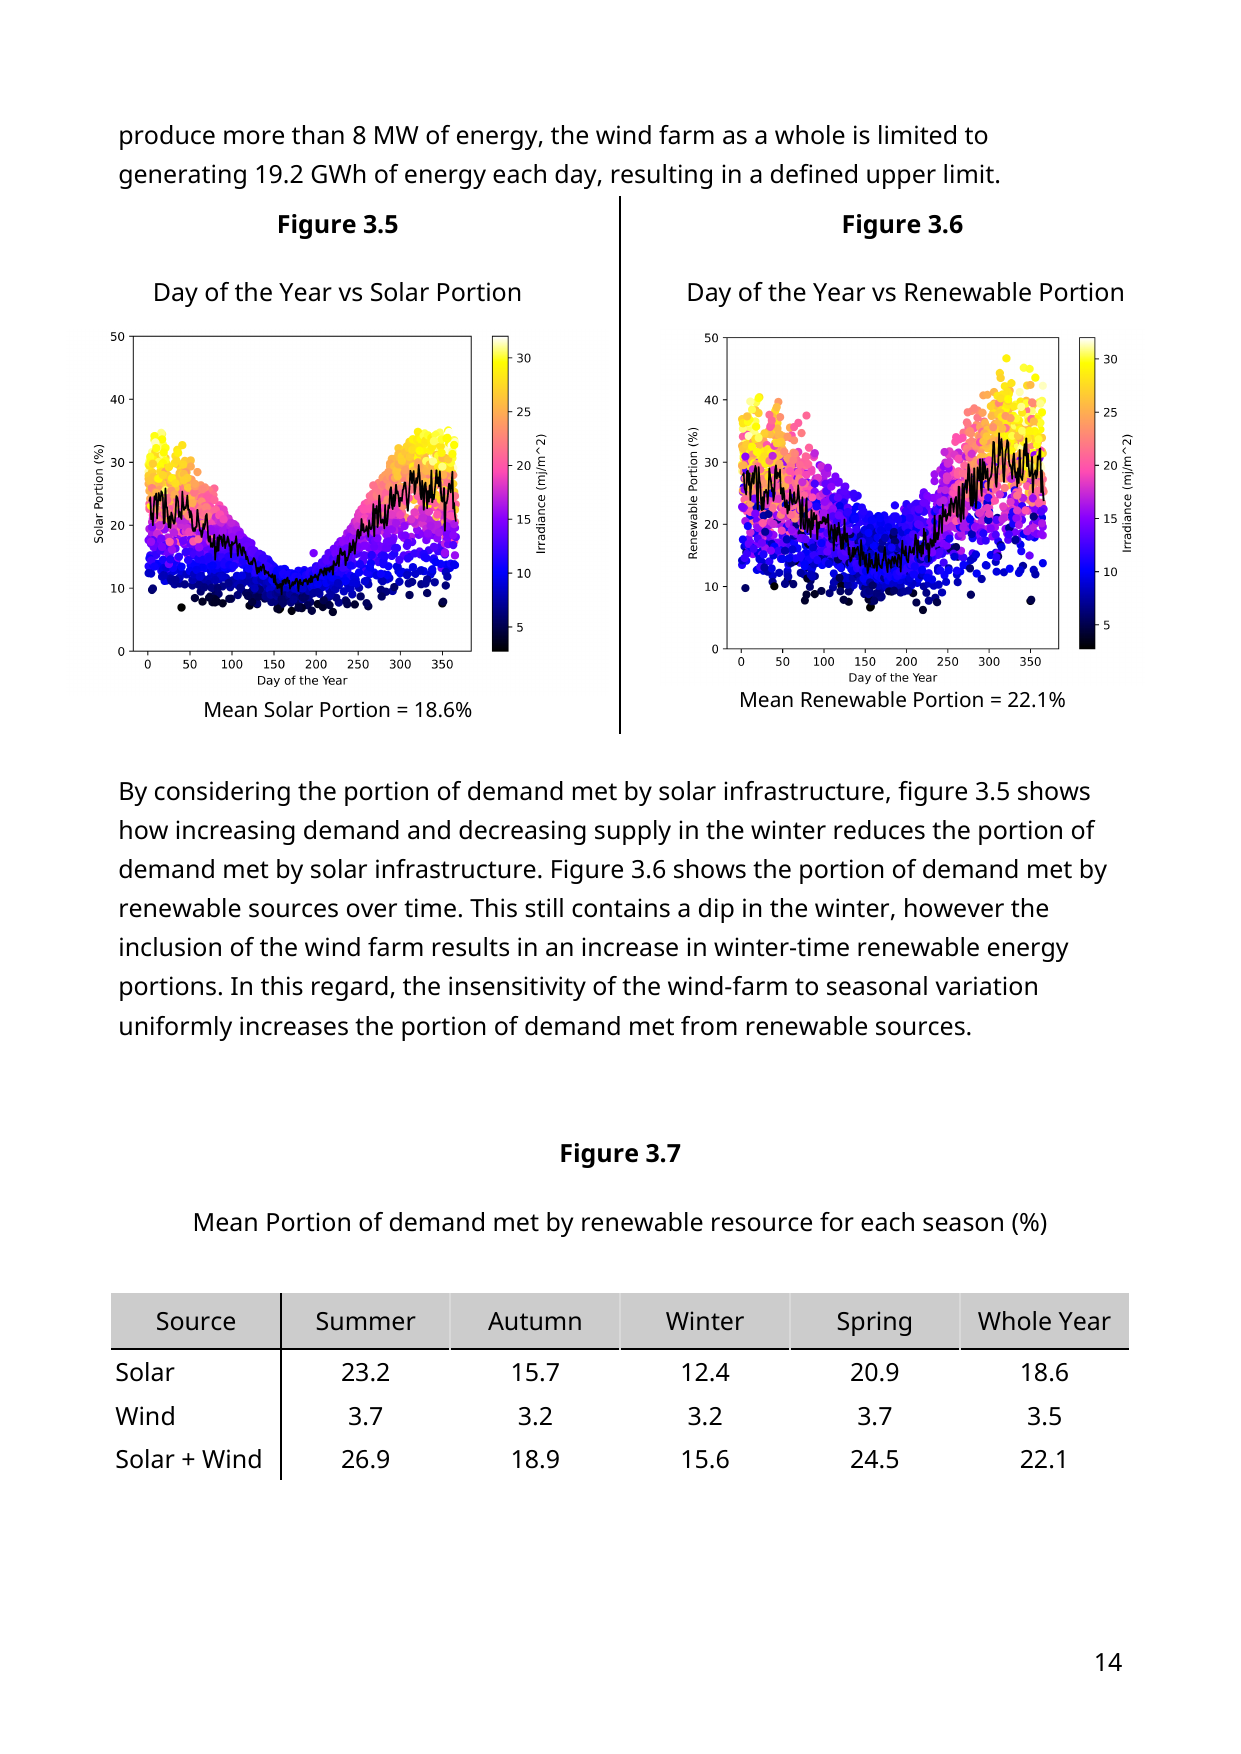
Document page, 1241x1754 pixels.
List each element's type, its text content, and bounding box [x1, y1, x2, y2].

table_cell 3.5 [960, 1393, 1129, 1436]
table_header Spring [791, 1293, 959, 1348]
table_cell Solar [111, 1350, 280, 1393]
table_header Whole Year [961, 1293, 1129, 1348]
table_cell Mean Solar Portion = 18.6% [55, 319, 619, 734]
table_cell 3.7 [282, 1393, 450, 1436]
table_cell 15.7 [450, 1350, 620, 1393]
table_header Autumn [451, 1293, 619, 1348]
table_header Figure 3.6 Day of the Year vs Renewable Portion [621, 196, 1185, 319]
table_cell 15.6 [620, 1436, 790, 1480]
picture [65, 329, 610, 696]
table_cell Solar + Wind [111, 1436, 280, 1480]
table_cell Wind [111, 1393, 280, 1436]
table_cell 18.6 [960, 1350, 1129, 1393]
table_cell 24.5 [790, 1436, 959, 1480]
table_header Figure 3.5 Day of the Year vs Solar Portion [55, 196, 619, 319]
table_cell 3.2 [620, 1393, 790, 1436]
table_header Source [111, 1293, 280, 1348]
text produce more than 8 MW of energy, the wind farm as a whole is limited to generating 19.2 GWh of energy each day, resulting in a defined upper limit. [118, 118, 1122, 191]
table_header Summer [282, 1293, 449, 1348]
table_cell Mean Renewable Portion = 22.1% [621, 319, 1185, 734]
table_cell 26.9 [282, 1436, 450, 1480]
table_cell 18.9 [450, 1436, 620, 1480]
table_cell 3.2 [450, 1393, 620, 1436]
table_cell 12.4 [620, 1350, 790, 1393]
table_cell 20.9 [790, 1350, 959, 1393]
table_header Figure 3.7 Mean Portion of demand met by renewable resource for each season (%) [101, 1126, 1139, 1249]
table_cell [101, 1249, 1139, 1627]
text By considering the portion of demand met by solar infrastructure, figure 3.5 shows how increasing demand and decreasing supply in the winter reduces the portion of demand met by solar infrastructure. Figure 3.6 shows the portion of demand met by renewable sources over time. This still contains a dip in the winter, however the inclusion of the wind farm results in an increase in winter-time renewable energy portions. In this regard, the insensitivity of the wind-farm to seasonal variation uniformly increases the portion of demand met from renewable sources. [118, 773, 1122, 1042]
table_header Winter [621, 1293, 789, 1348]
table_cell 3.7 [790, 1393, 959, 1436]
table_cell 22.1 [960, 1436, 1129, 1480]
picture [660, 329, 1145, 686]
table_cell 23.2 [282, 1350, 450, 1393]
